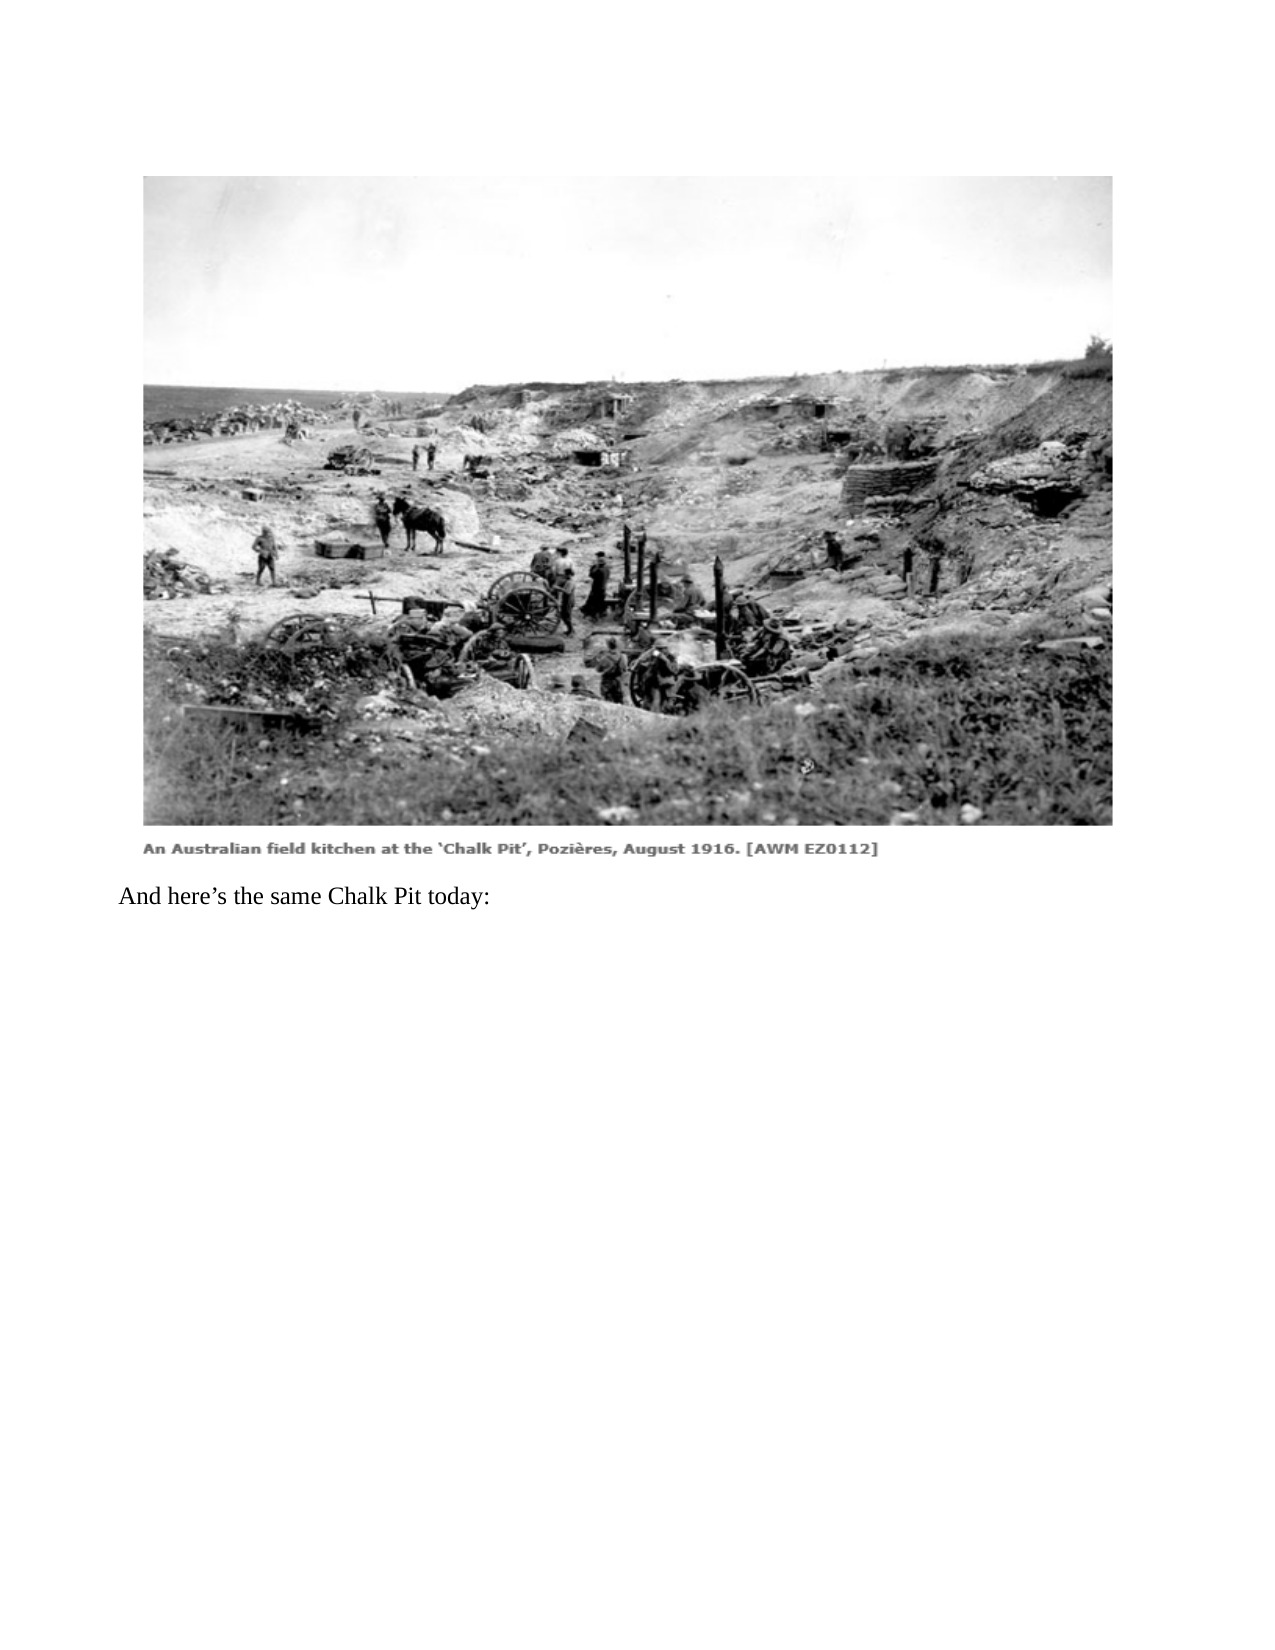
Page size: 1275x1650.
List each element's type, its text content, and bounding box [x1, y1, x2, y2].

text And here’s the same Chalk Pit today: [118, 176, 1157, 910]
picture [143, 176, 1115, 882]
